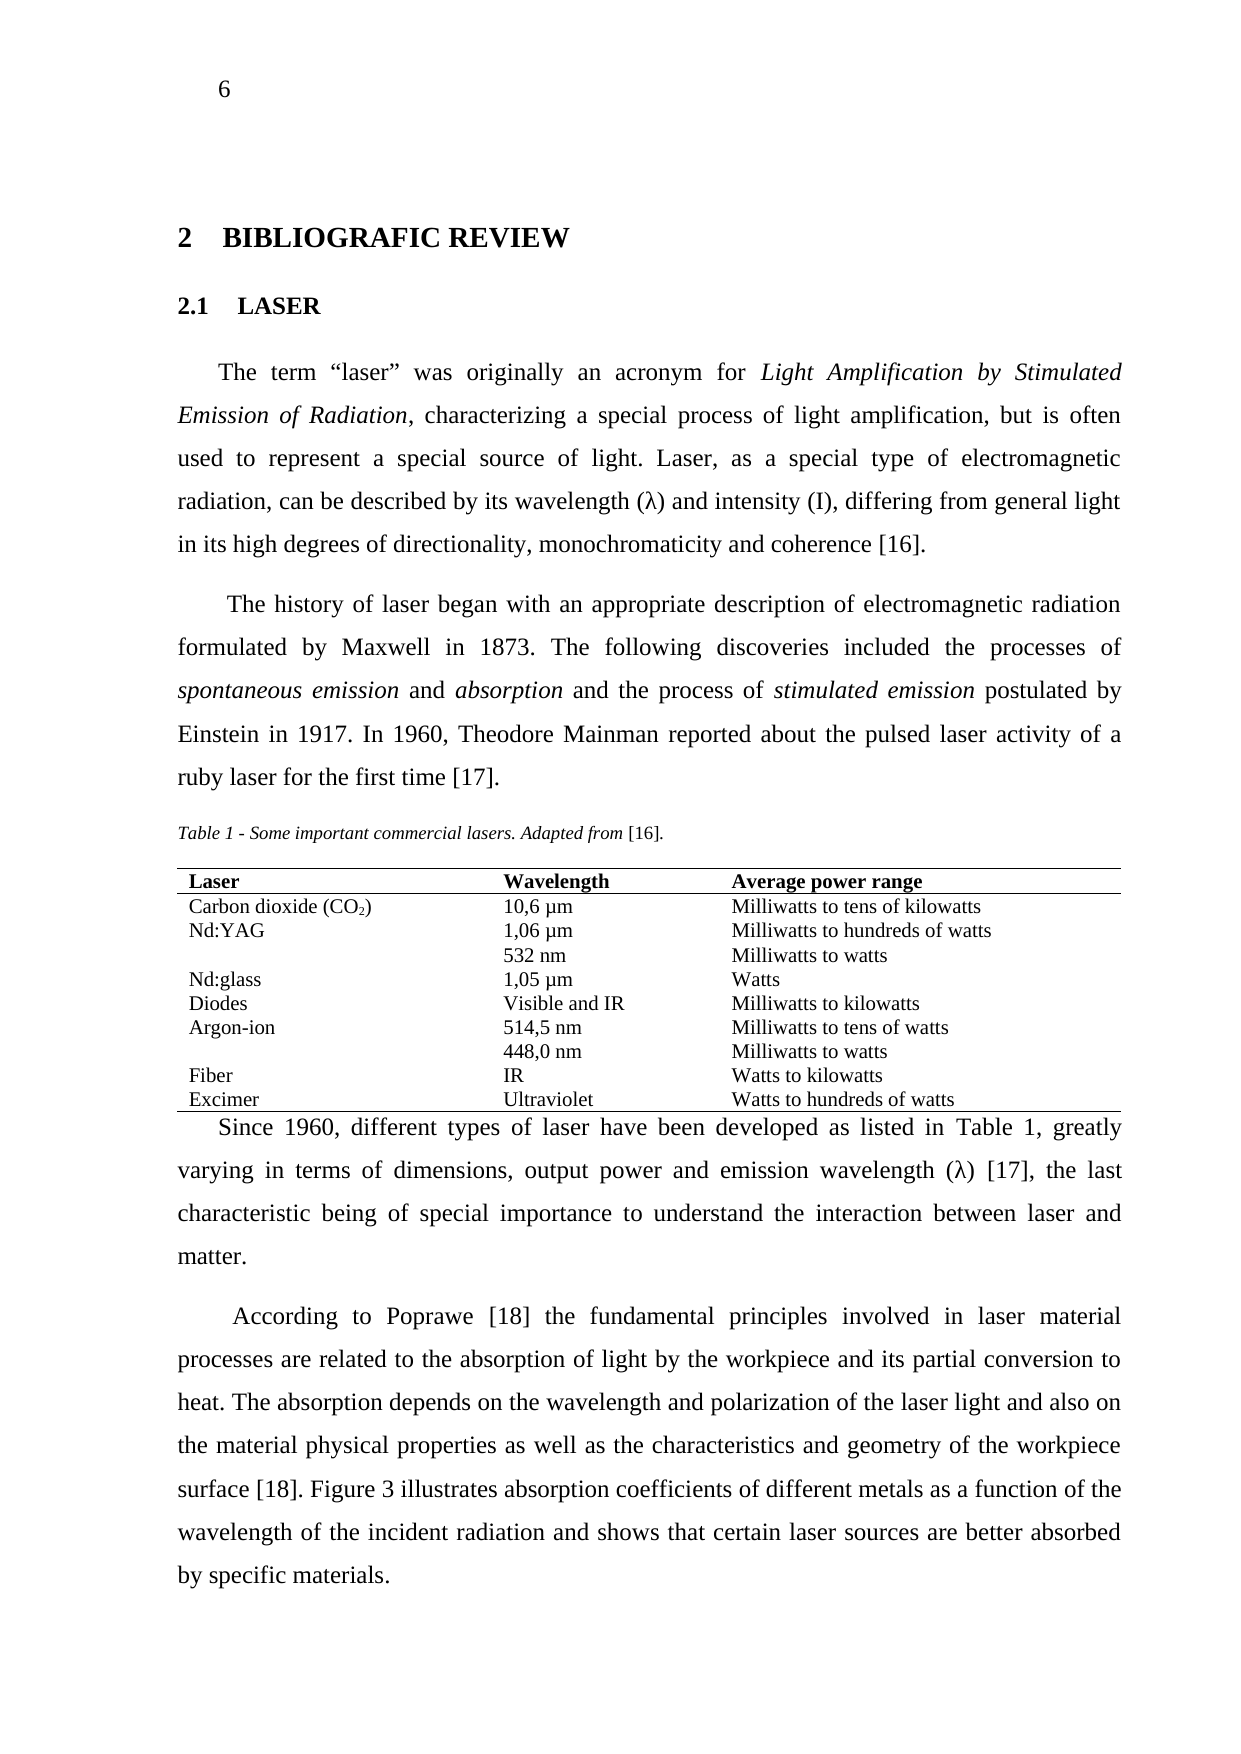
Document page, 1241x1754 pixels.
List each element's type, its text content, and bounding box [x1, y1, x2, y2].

subtitle LASER [177, 291, 1122, 319]
table_cell Watts [720, 967, 1121, 991]
table_cell 448,0 nm [492, 1039, 720, 1063]
table_header Wavelength [492, 869, 720, 893]
text Table 1 - Some important commercial lasers. Adapted from [16]. [177, 822, 1122, 843]
text According to Poprawe [18] the fundamental principles involved in laser material processes are related to the absorption of light by the workpiece and its partial conversion to heat. The absorption depends on the wavelength and polarization of the laser light and also on the material physical properties as well as the characteristics and geometry of the workpiece surface [18]. Figure 3 illustrates absorption coefficients of different metals as a function of the wavelength of the incident radiation and shows that certain laser sources are better absorbed by specific materials. [177, 1301, 1122, 1589]
table_cell 1,06 µm [492, 919, 720, 942]
table_cell Milliwatts to tens of kilowatts [720, 894, 1121, 918]
table_header Average power range [720, 869, 1121, 893]
table_header Laser [177, 869, 492, 893]
text Since 1960, different types of laser have been developed as listed in Table 1, greatly varying in terms of dimensions, output power and emission wavelength (λ) [17], the last characteristic being of special importance to understand the interaction between laser and matter. [177, 1112, 1122, 1270]
table_cell Visible and IR [492, 991, 720, 1015]
table_cell 514,5 nm [492, 1015, 720, 1039]
table_cell Milliwatts to kilowatts [720, 991, 1121, 1015]
table_cell 1,05 µm [492, 967, 720, 991]
text The history of laser began with an appropriate description of electromagnetic radiation formulated by Maxwell in 1873. The following discoveries included the processes of spontaneous emission and absorption and the process of stimulated emission postulated by Einstein in 1917. In 1960, Theodore Mainman reported about the pulsed laser activity of a ruby laser for the first time [17]. [177, 589, 1122, 791]
table_cell Fiber [177, 1063, 492, 1087]
table_cell Milliwatts to hundreds of watts [720, 919, 1121, 942]
table_cell Watts to hundreds of watts [720, 1087, 1121, 1111]
subtitle BIBLIOGRAFIC REVIEW [177, 220, 1122, 253]
table_cell Nd:YAG [177, 919, 492, 942]
table_cell 10,6 µm [492, 894, 720, 918]
table_cell Nd:glass [177, 967, 492, 991]
table_cell Diodes [177, 991, 492, 1015]
table_cell 532 nm [492, 943, 720, 967]
table_cell Milliwatts to tens of watts [720, 1015, 1121, 1039]
table_cell Carbon dioxide (CO2) [177, 894, 492, 918]
table_cell Milliwatts to watts [720, 943, 1121, 967]
table_cell Watts to kilowatts [720, 1063, 1121, 1087]
table_cell [177, 943, 492, 967]
table_cell Milliwatts to watts [720, 1039, 1121, 1063]
table_cell Argon-ion [177, 1015, 492, 1039]
table_cell Excimer [177, 1087, 492, 1111]
table_cell Ultraviolet [492, 1087, 720, 1111]
text The term “laser” was originally an acronym for Light Amplification by Stimulated Emission of Radiation, characterizing a special process of light amplification, but is often used to represent a special source of light. Laser, as a special type of electromagnetic radiation, can be described by its wavelength (λ) and intensity (I), differing from general light in its high degrees of directionality, monochromaticity and coherence [16]. [177, 357, 1122, 558]
table_cell IR [492, 1063, 720, 1087]
table_cell [177, 1039, 492, 1063]
